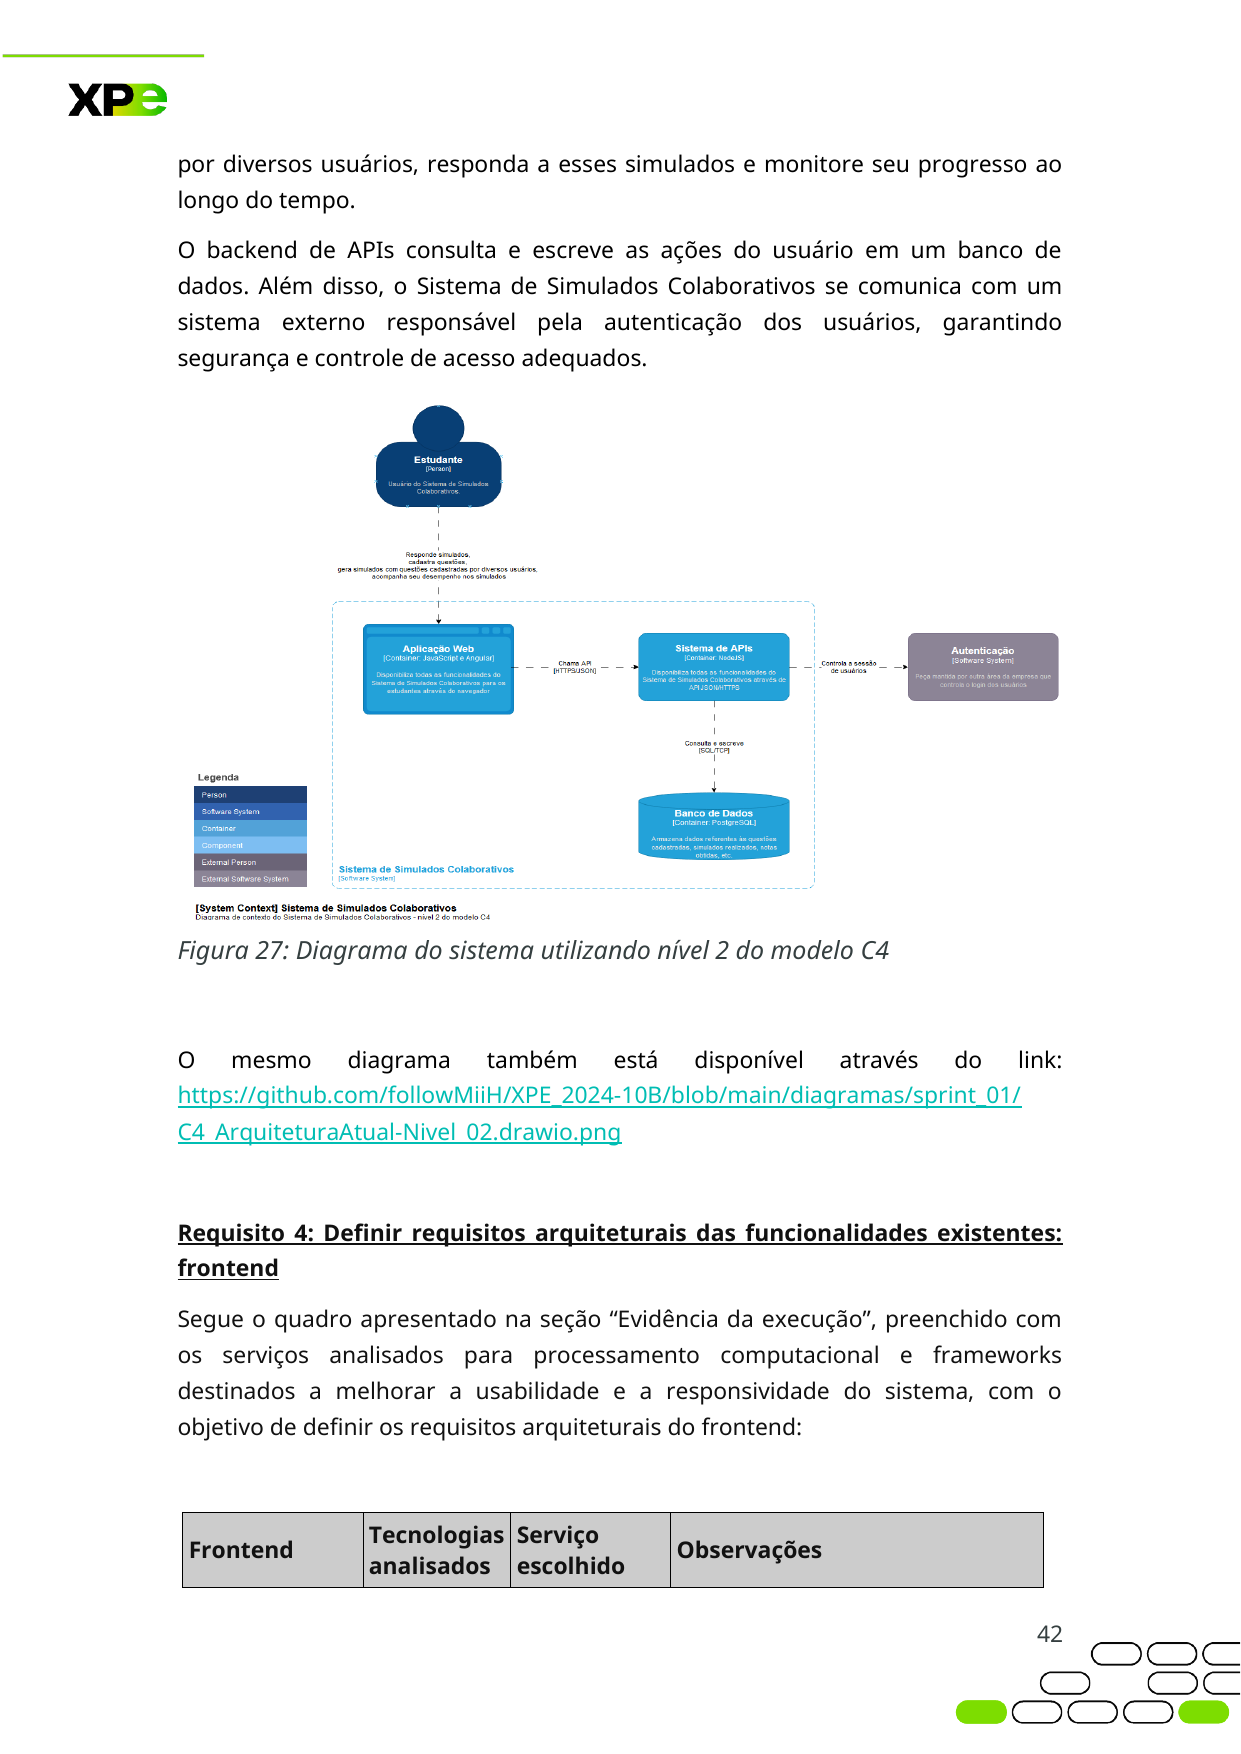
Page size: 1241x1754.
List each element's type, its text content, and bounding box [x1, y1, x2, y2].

text Requisito 4: Definir requisitos arquiteturais das funcionalidades existentes: [177, 1216, 1063, 1243]
table_header Frontend [183, 1513, 363, 1587]
picture [177, 405, 1063, 920]
text por diversos usuários, responda a esses simulados e monitore seu progresso ao longo do tempo. [177, 148, 1063, 215]
text O backend de APIs consulta e escreve as ações do usuário em um banco de dados. Além disso, o Sistema de Simulados Colaborativos se comunica com um sistema externo responsável pela autenticação dos usuários, garantindo segurança e controle de acesso adequados. [177, 234, 1063, 373]
table_header Serviço escolhido [511, 1513, 670, 1587]
picture [955, 1642, 1241, 1724]
text Figura 27: Diagrama do sistema utilizando nível 2 do modelo C4 [177, 920, 1063, 967]
text Segue o quadro apresentado na seção “Evidência da execução”, preenchido com os serviços analisados para processamento computacional e frameworks destinados a melhorar a usabilidade e a responsividade do sistema, com o objetivo de definir os requisitos arquiteturais do frontend: [177, 1303, 1063, 1442]
picture [2, 51, 205, 148]
text frontend [177, 1244, 1063, 1284]
table_header Tecnologias analisados [364, 1513, 510, 1587]
text O mesmo diagrama também está disponível através do link: https://github.com/followMiiH/XPE_2024-10B/blob/main/diagramas/sprint_01/C4_ArquiteturaAtual-Nivel_02.drawio.png [177, 1043, 1063, 1147]
table_header Observações [671, 1513, 1043, 1587]
